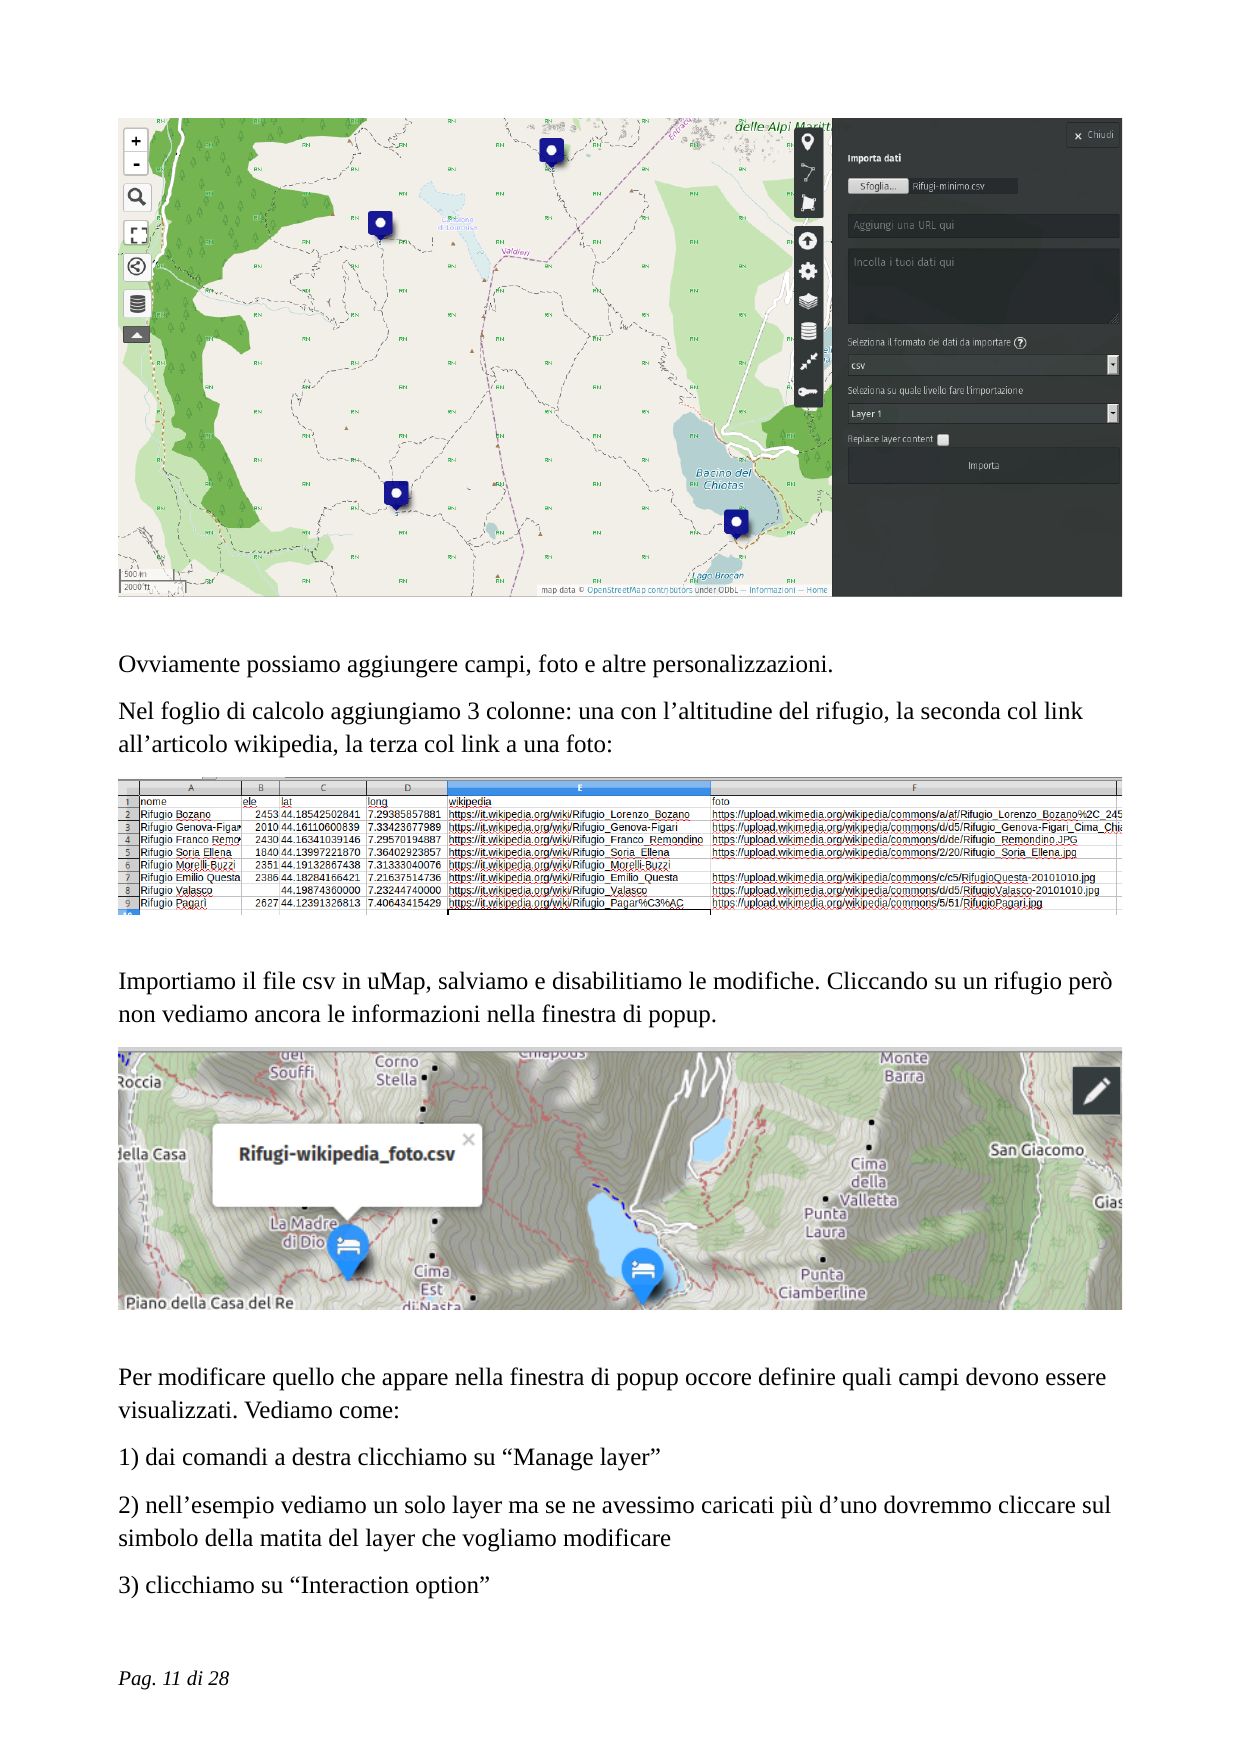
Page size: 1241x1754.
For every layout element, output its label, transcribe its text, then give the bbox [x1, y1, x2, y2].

text Importiamo il file csv in uMap, salviamo e disabilitiamo le modifiche. Cliccando su un rifugio però non vediamo ancora le informazioni nella finestra di popup. [118, 966, 1122, 1028]
picture [118, 777, 1123, 915]
text Per modificare quello che appare nella finestra di popup occore definire quali campi devono essere visualizzati. Vediamo come: [118, 1362, 1122, 1423]
text 2) nell’esempio vediamo un solo layer ma se ne avessimo caricati più d’uno dovremmo cliccare sul simbolo della matita del layer che vogliamo modificare [118, 1490, 1122, 1552]
picture [118, 118, 1123, 597]
text 1) dai comandi a destra clicchiamo su “Manage layer” [118, 1442, 1122, 1471]
picture [118, 1047, 1123, 1310]
text Ovviamente possiamo aggiungere campi, foto e altre personalizzazioni. [118, 649, 1122, 678]
text Nel foglio di calcolo aggiungiamo 3 colonne: una con l’altitudine del rifugio, la seconda col link all’articolo wikipedia, la terza col link a una foto: [118, 696, 1122, 758]
text 3) clicchiamo su “Interaction option” [118, 1571, 1122, 1599]
